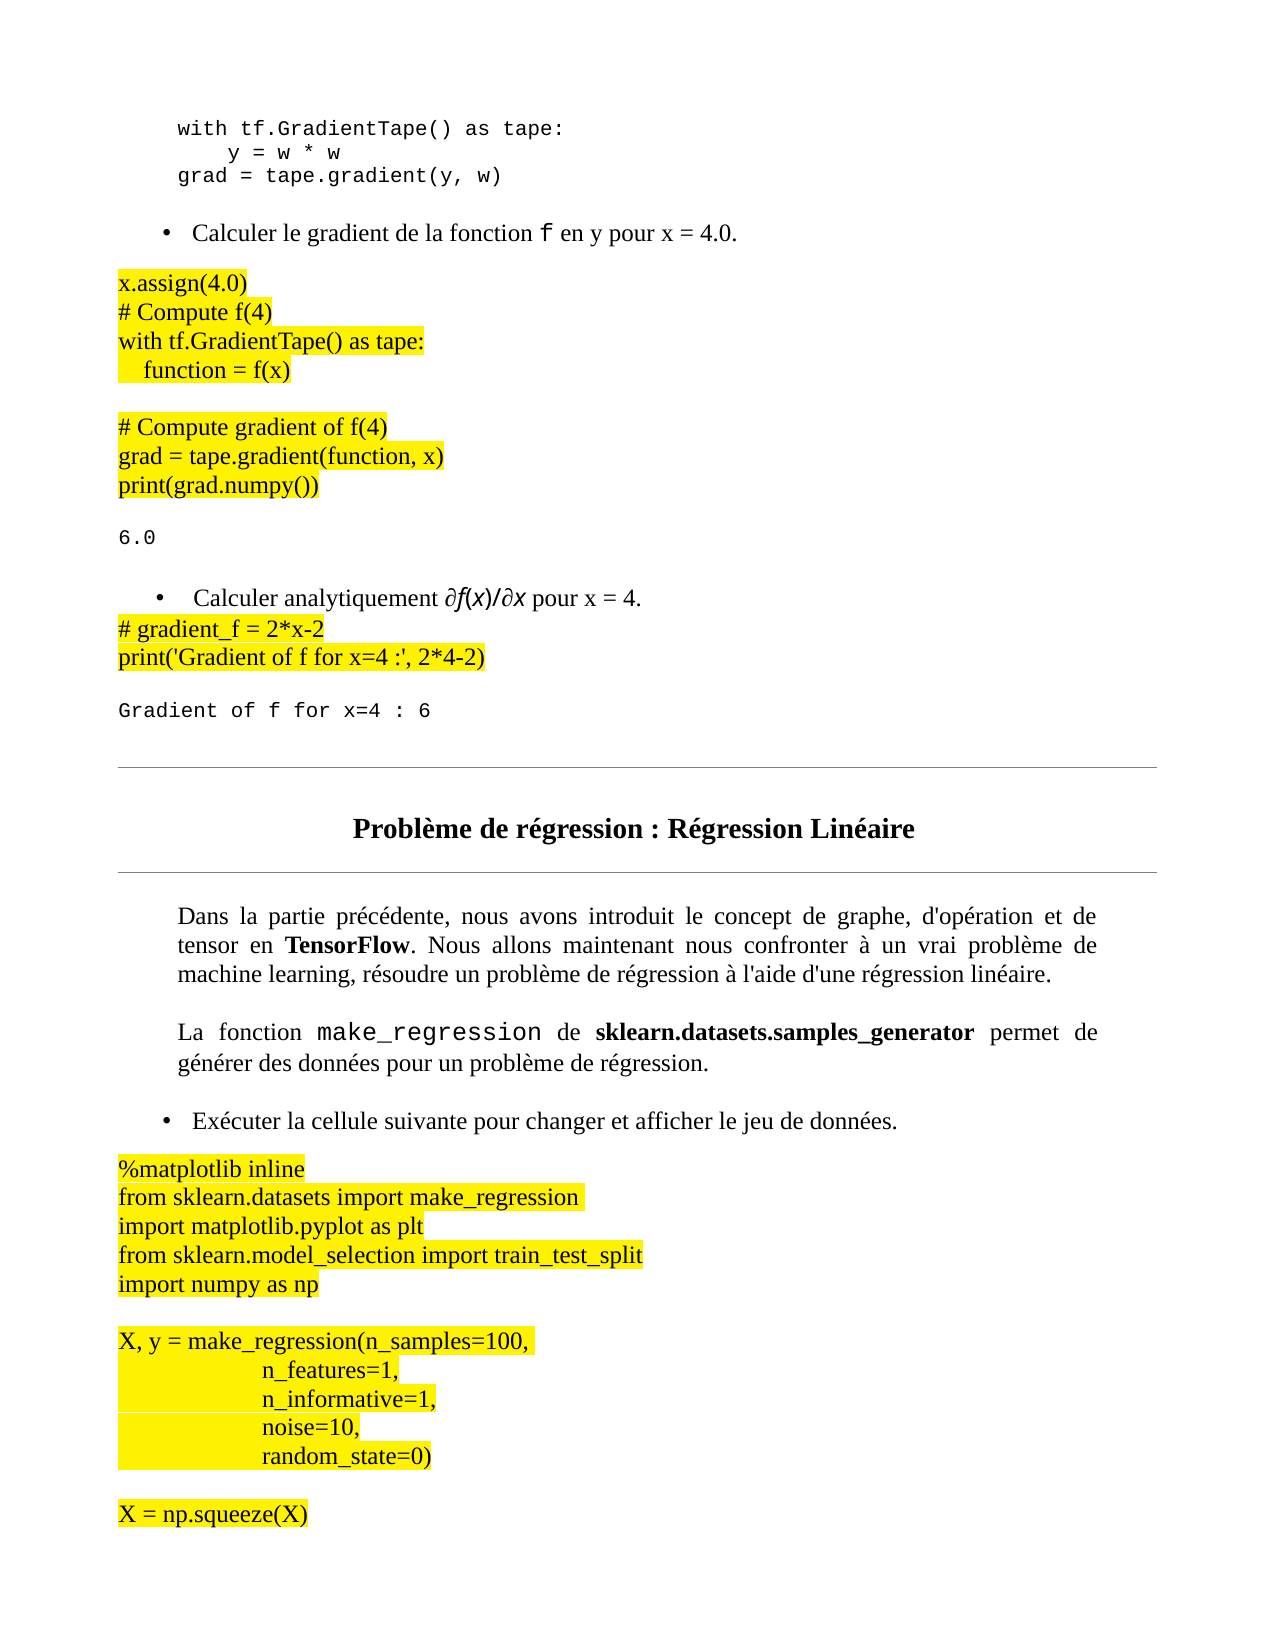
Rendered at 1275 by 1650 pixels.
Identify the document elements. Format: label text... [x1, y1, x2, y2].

list Exécuter la cellule suivante pour changer et afficher le jeu de données. [162, 1106, 1157, 1135]
text La fonction make_regression de sklearn.datasets.samples_generator permet de générer des données pour un problème de régression. [177, 1017, 1098, 1077]
text function = f(x) [118, 355, 1157, 383]
text with tf.GradientTape() as tape: [177, 118, 1098, 142]
text %matplotlib inline [118, 1154, 1157, 1182]
text X, y = make_regression(n_samples=100, [118, 1326, 1157, 1355]
text X = np.squeeze(X) [118, 1499, 1157, 1527]
text random_state=0) [118, 1441, 1157, 1470]
text grad = tape.gradient(function, x) [118, 441, 1157, 470]
text noise=10, [118, 1412, 1157, 1441]
text print(grad.numpy()) [118, 470, 1157, 498]
list Calculer le gradient de la fonction f en y pour x = 4.0. [162, 218, 1157, 249]
text with tf.GradientTape() as tape: [118, 326, 1157, 355]
subtitle Problème de régression : Régression Linéaire [118, 811, 1157, 845]
text Gradient of f for x=4 : 6 [118, 700, 1157, 724]
text # Compute f(4) [118, 297, 1157, 326]
text # Compute gradient of f(4) [118, 412, 1157, 441]
text n_features=1, [118, 1355, 1157, 1384]
text Dans la partie précédente, nous avons introduit le concept de graphe, d'opération et de tensor en TensorFlow. Nous allons maintenant nous confronter à un vrai problème de machine learning, résoudre un problème de régression à l'aide d'une régression linéaire. [177, 901, 1098, 988]
text from sklearn.datasets import make_regression [118, 1182, 1157, 1211]
text 6.0 [118, 527, 1157, 551]
text print('Gradient of f for x=4 :', 2*4-2) [118, 642, 1157, 671]
text n_informative=1, [118, 1384, 1157, 1412]
text import numpy as np [118, 1269, 1157, 1297]
text # gradient_f = 2*x-2 [118, 614, 1157, 642]
text from sklearn.model_selection import train_test_split [118, 1240, 1157, 1269]
text x.assign(4.0) [118, 268, 1157, 297]
text grad = tape.gradient(y, w) [177, 165, 1098, 189]
text import matplotlib.pyplot as plt [118, 1211, 1157, 1240]
text y = w * w [177, 142, 1098, 165]
list Calculer analytiquement ∂f(x)/∂x pour x = 4. [156, 580, 1157, 614]
